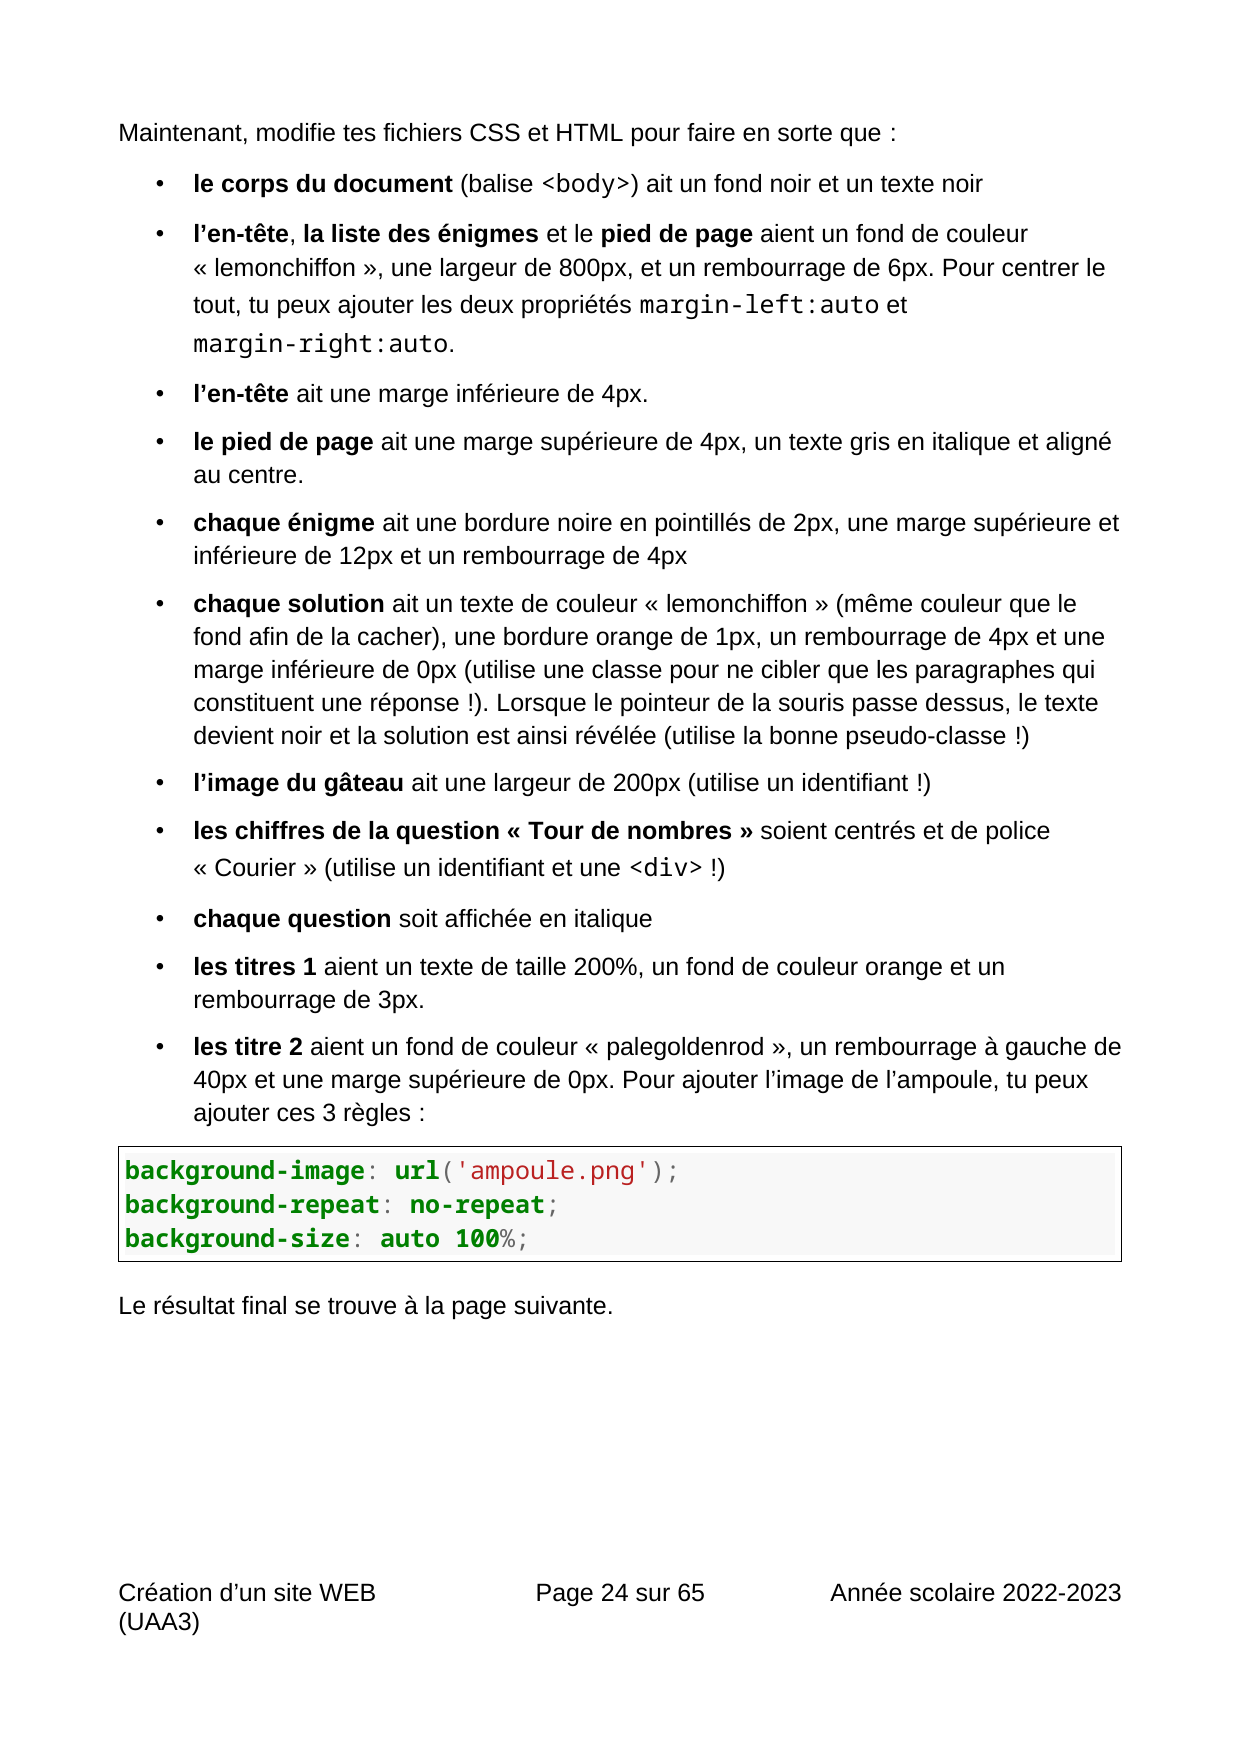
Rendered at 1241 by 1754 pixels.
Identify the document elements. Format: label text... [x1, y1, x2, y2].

list le pied de page ait une marge supérieure de 4px, un texte gris en italique et aligné au centre. [156, 427, 1122, 489]
list l’en-tête, la liste des énigmes et le pied de page aient un fond de couleur « lemonchiffon », une largeur de 800px, et un rembourrage de 6px. Pour centrer le tout, tu peux ajouter les deux propriétés margin-left:auto et margin-right:auto. [156, 219, 1122, 360]
list l’image du gâteau ait une largeur de 200px (utilise un identifiant !) [156, 768, 1122, 797]
list chaque énigme ait une bordure noire en pointillés de 2px, une marge supérieure et inférieure de 12px et un rembourrage de 4px [156, 508, 1122, 570]
list l’en-tête ait une marge inférieure de 4px. [156, 379, 1122, 408]
list chaque question soit affichée en italique [156, 904, 1122, 933]
list les titre 2 aient un fond de couleur « palegoldenrod », un rembourrage à gauche de 40px et une marge supérieure de 0px. Pour ajouter l’image de l’ampoule, tu peux ajouter ces 3 règles : [156, 1032, 1122, 1127]
list les titres 1 aient un texte de taille 200%, un fond de couleur orange et un rembourrage de 3px. [156, 951, 1122, 1013]
text Le résultat final se trouve à la page suivante. [118, 1291, 1122, 1320]
text Maintenant, modifie tes fichiers CSS et HTML pour faire en sorte que : [118, 118, 1122, 147]
list le corps du document (balise <body>) ait un fond noir et un texte noir [156, 166, 1122, 200]
table_header background-image: url('ampoule.png'); background-repeat: no-repeat; background-size: auto 100%; [119, 1147, 1121, 1261]
list chaque solution ait un texte de couleur « lemonchiffon » (même couleur que le fond afin de la cacher), une bordure orange de 1px, un rembourrage de 4px et une marge inférieure de 0px (utilise une classe pour ne cibler que les paragraphes qui constituent une réponse !). Lorsque le pointeur de la souris passe dessus, le texte devient noir et la solution est ainsi révélée (utilise la bonne pseudo-classe !) [156, 588, 1122, 749]
list les chiffres de la question « Tour de nombres » soient centrés et de police « Courier » (utilise un identifiant et une <div> !) [156, 816, 1122, 884]
